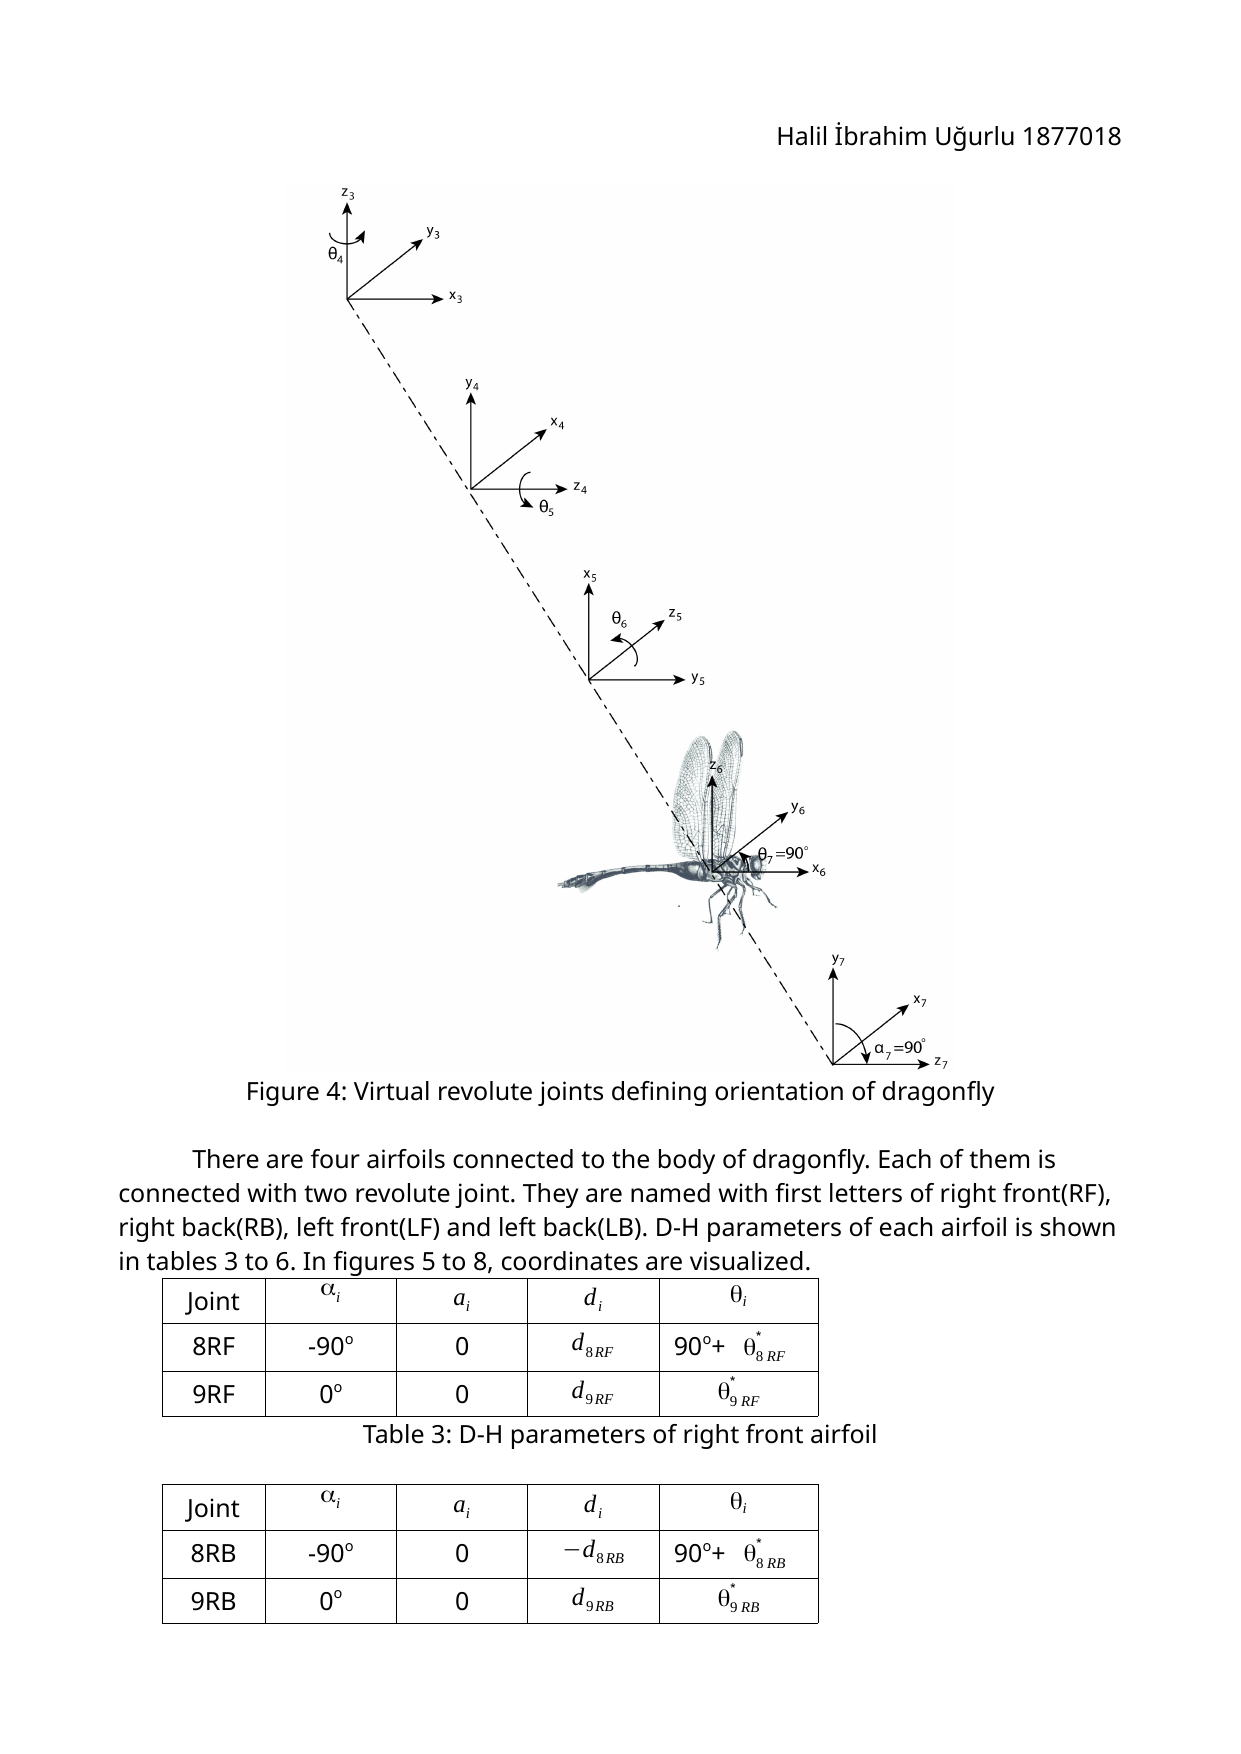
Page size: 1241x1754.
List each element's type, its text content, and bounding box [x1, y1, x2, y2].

table_cell [528, 1372, 659, 1416]
table_header Joint [163, 1279, 265, 1323]
table_header [528, 1279, 659, 1323]
table_header [660, 1279, 818, 1323]
table_header [397, 1279, 527, 1323]
table_cell [528, 1579, 659, 1623]
table_header Joint [163, 1485, 265, 1530]
table_cell 8RF [163, 1324, 265, 1371]
table_cell 0 [397, 1579, 527, 1623]
table_cell [660, 1579, 818, 1623]
table_cell 0 [397, 1372, 527, 1416]
table_header [528, 1485, 659, 1530]
table_cell -90o [266, 1324, 396, 1371]
text There are four airfoils connected to the body of dragonfly. Each of them is connected with two revolute joint. They are named with first letters of right front(RF), right back(RB), left front(LF) and left back(LB). D-H parameters of each airfoil is shown in tables 3 to 6. In figures 5 to 8, coordinates are visualized. [118, 1141, 1122, 1277]
table_cell 90o+ [660, 1324, 818, 1371]
table_cell -90o [266, 1531, 396, 1577]
table_header [266, 1279, 396, 1323]
text Table 3: D-H parameters of right front airfoil [118, 1416, 1122, 1450]
table_cell 9RB [163, 1579, 265, 1623]
table_cell [528, 1324, 659, 1371]
table_cell 0 [397, 1531, 527, 1577]
table_cell 0 [397, 1324, 527, 1371]
picture [284, 183, 957, 1074]
table_cell 8RB [163, 1531, 265, 1577]
table_cell 0o [266, 1372, 396, 1416]
table_header [660, 1485, 818, 1530]
table_header [397, 1485, 527, 1530]
table_header [266, 1485, 396, 1530]
table_cell [528, 1531, 659, 1577]
table_cell 90o+ [660, 1531, 818, 1577]
table_cell 0o [266, 1579, 396, 1623]
text Figure 4: Virtual revolute joints defining orientation of dragonfly [118, 182, 1122, 1107]
table_cell [660, 1372, 818, 1416]
table_cell 9RF [163, 1372, 265, 1416]
